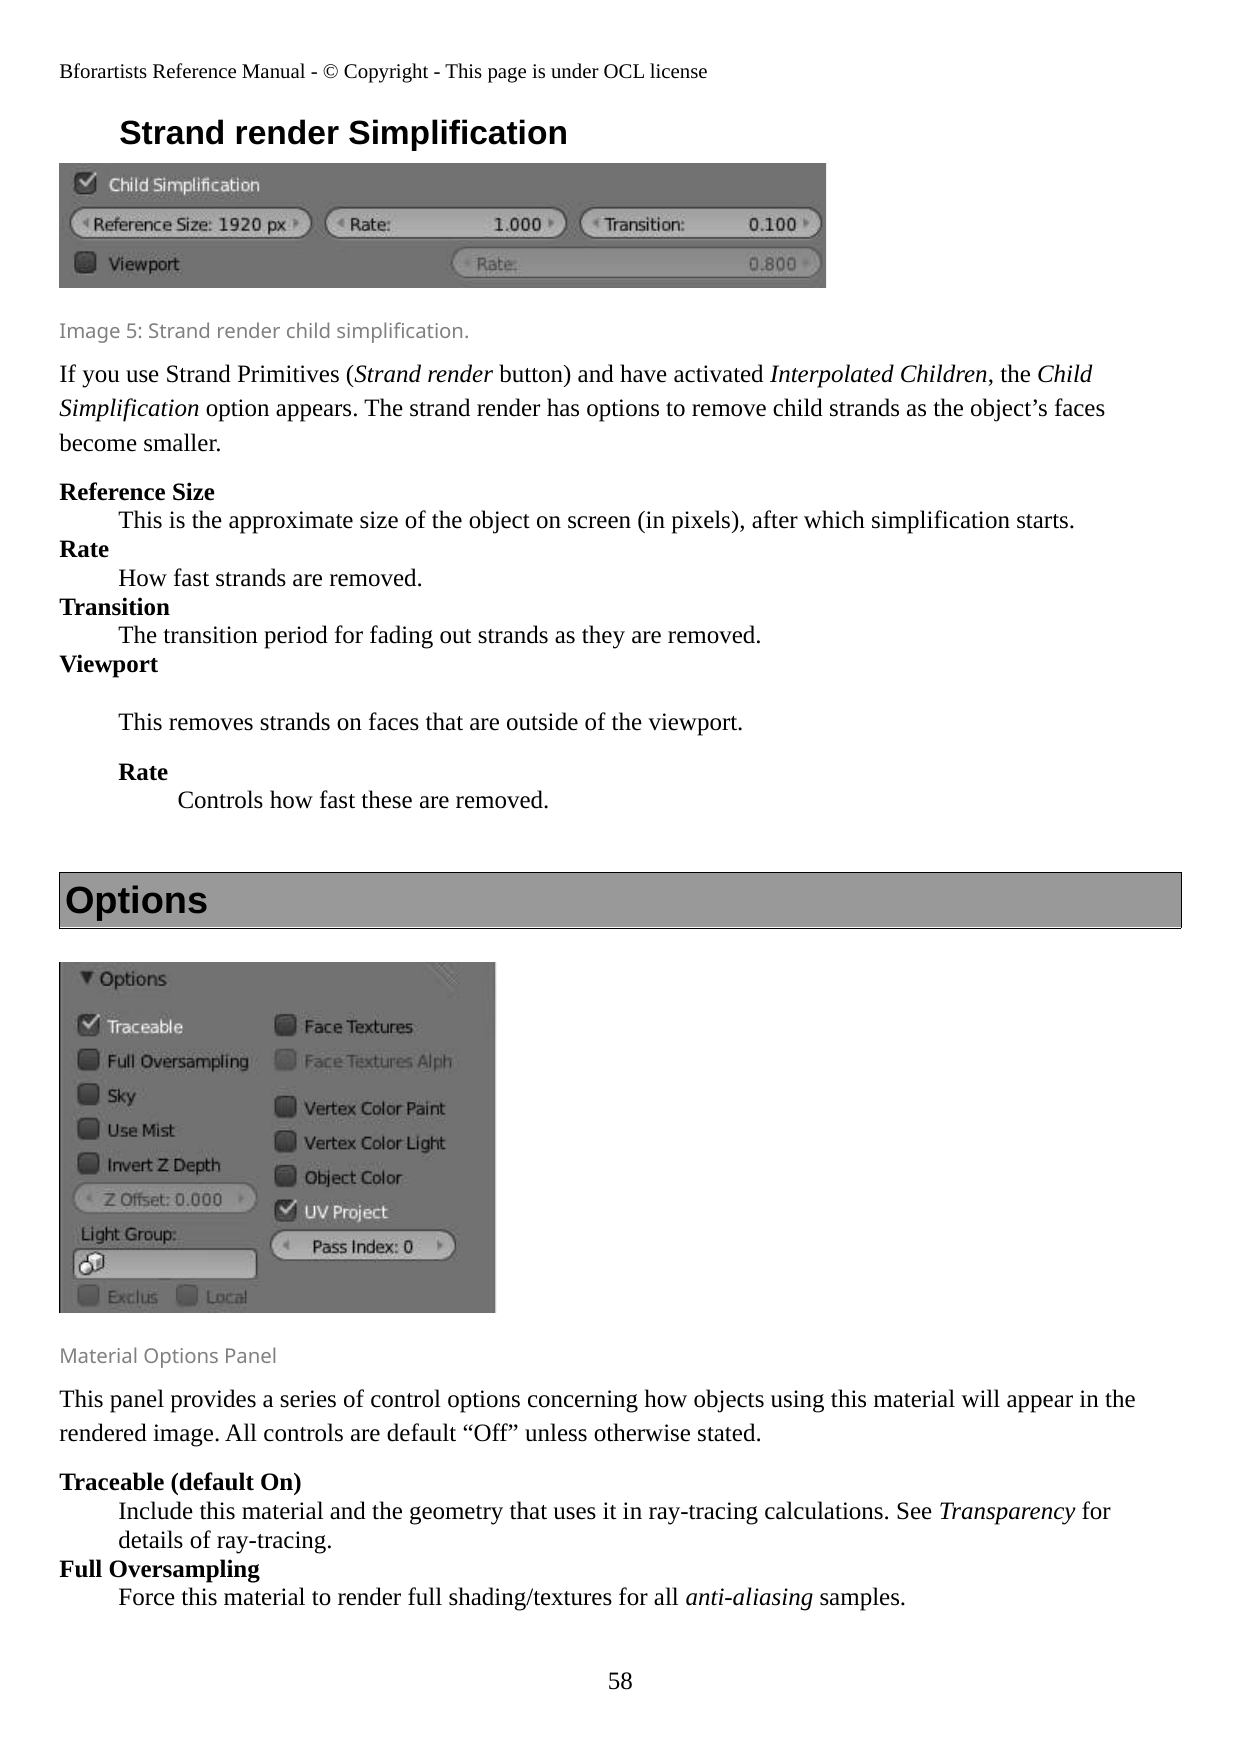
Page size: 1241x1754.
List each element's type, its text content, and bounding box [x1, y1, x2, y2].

list Controls how fast these are removed. [177, 785, 1181, 814]
picture [59, 962, 497, 1313]
list This is the approximate size of the object on screen (in pixels), after which simplification starts. [118, 506, 1181, 534]
text Material Options Panel [59, 1338, 1181, 1369]
list How fast strands are removed. [118, 563, 1181, 592]
subtitle Rate [59, 534, 1181, 563]
text Image 5: Strand render child simplification. [59, 313, 1181, 344]
subtitle Strand render Simplification [59, 113, 1181, 151]
text If you use Strand Primitives (Strand render button) and have activated Interpolated Children, the Child Simplification option appears. The strand render has options to remove child strands as the object’s faces become smaller. [59, 359, 1181, 456]
list The transition period for fading out strands as they are removed. [118, 621, 1181, 649]
picture [59, 163, 827, 288]
subtitle Full Oversampling [59, 1554, 1181, 1582]
subtitle Viewport [59, 649, 1181, 678]
subtitle Traceable (default On) [59, 1467, 1181, 1496]
subtitle Reference Size [59, 477, 1181, 506]
table_header Options [60, 873, 1181, 927]
subtitle Transition [59, 592, 1181, 621]
text This panel provides a series of control options concerning how objects using this material will appear in the rendered image. All controls are default “Off” unless otherwise stated. [59, 1384, 1181, 1447]
list Force this material to render full shading/textures for all anti-aliasing samples. [118, 1582, 1181, 1611]
list Include this material and the geometry that uses it in ray-tracing calculations. See Transparency for details of ray-tracing. [118, 1496, 1181, 1554]
subtitle Rate [118, 757, 1181, 785]
text This removes strands on faces that are outside of the viewport. [118, 707, 1181, 736]
